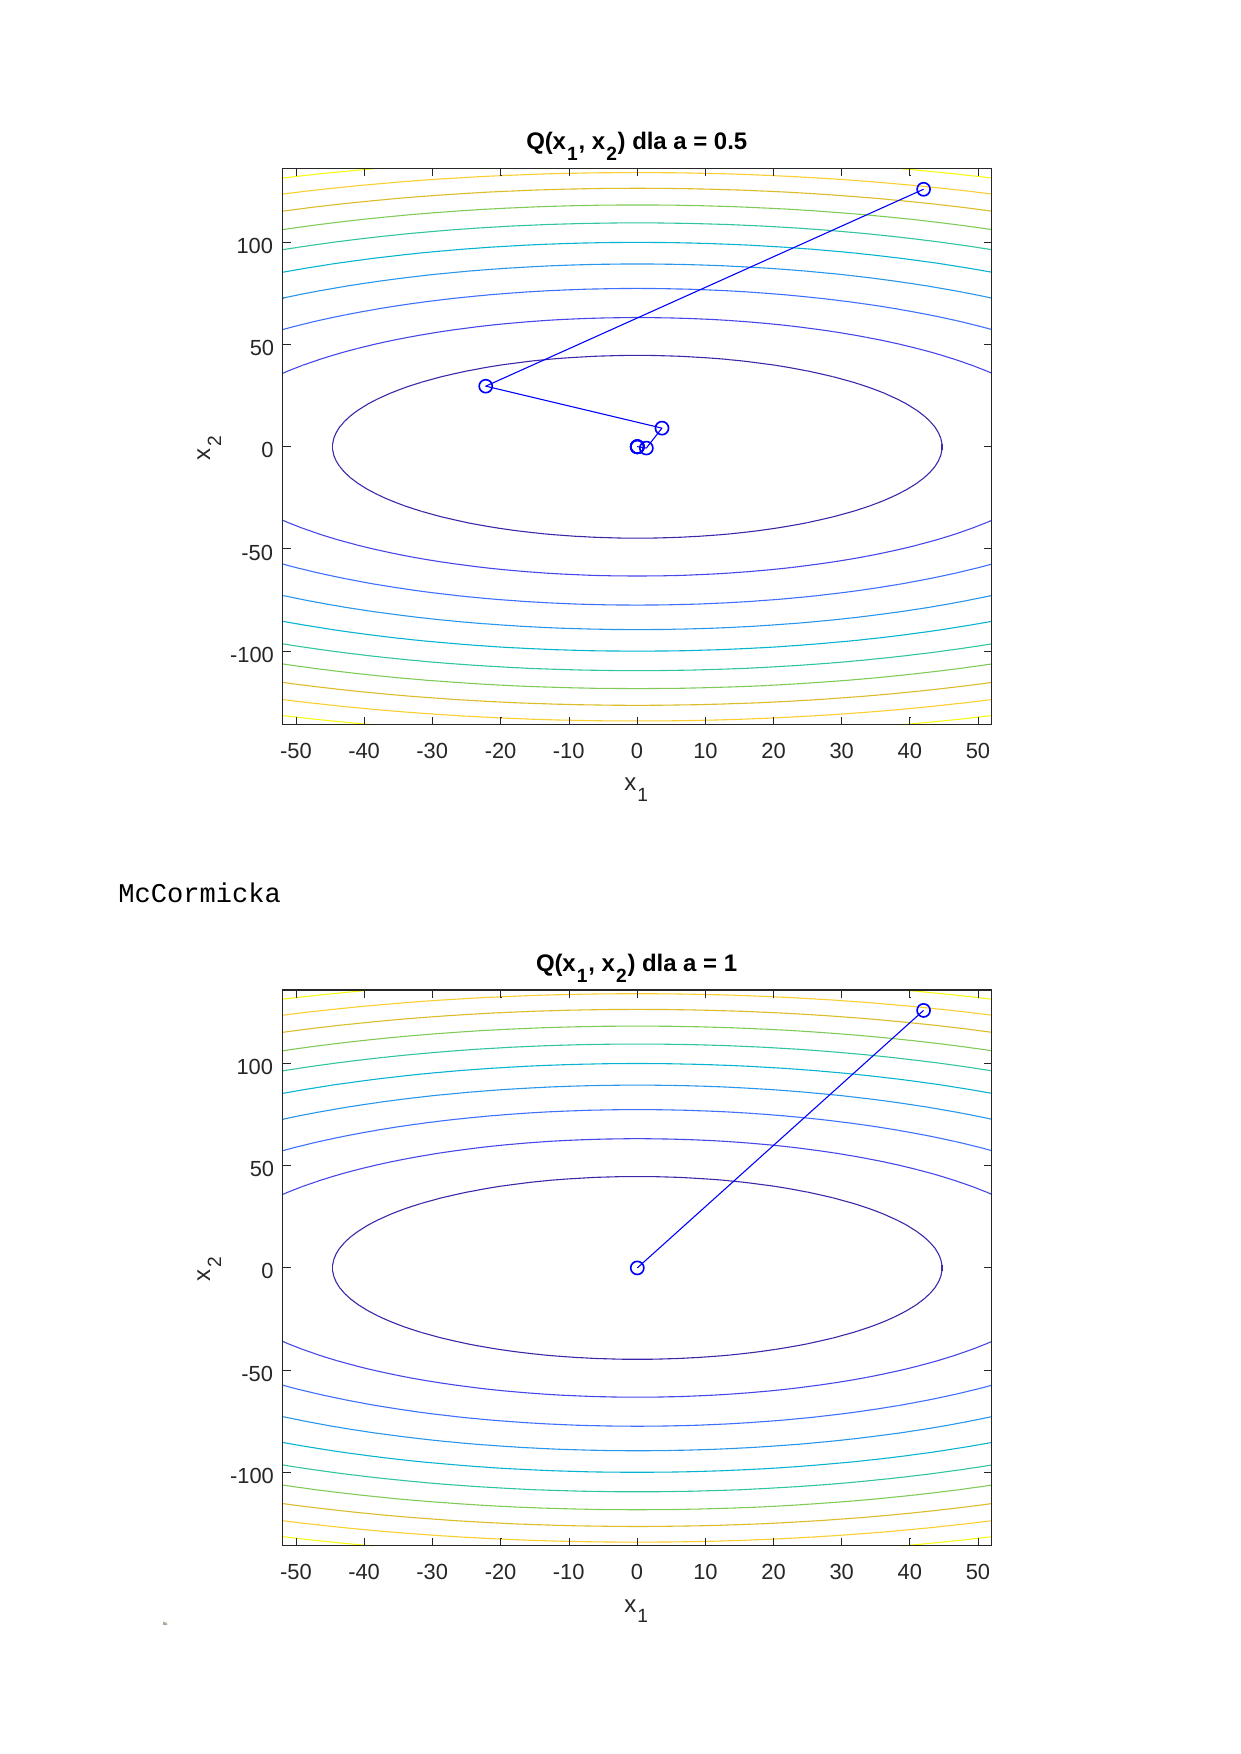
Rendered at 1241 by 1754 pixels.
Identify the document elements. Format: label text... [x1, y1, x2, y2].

text McCormicka [118, 880, 1122, 911]
